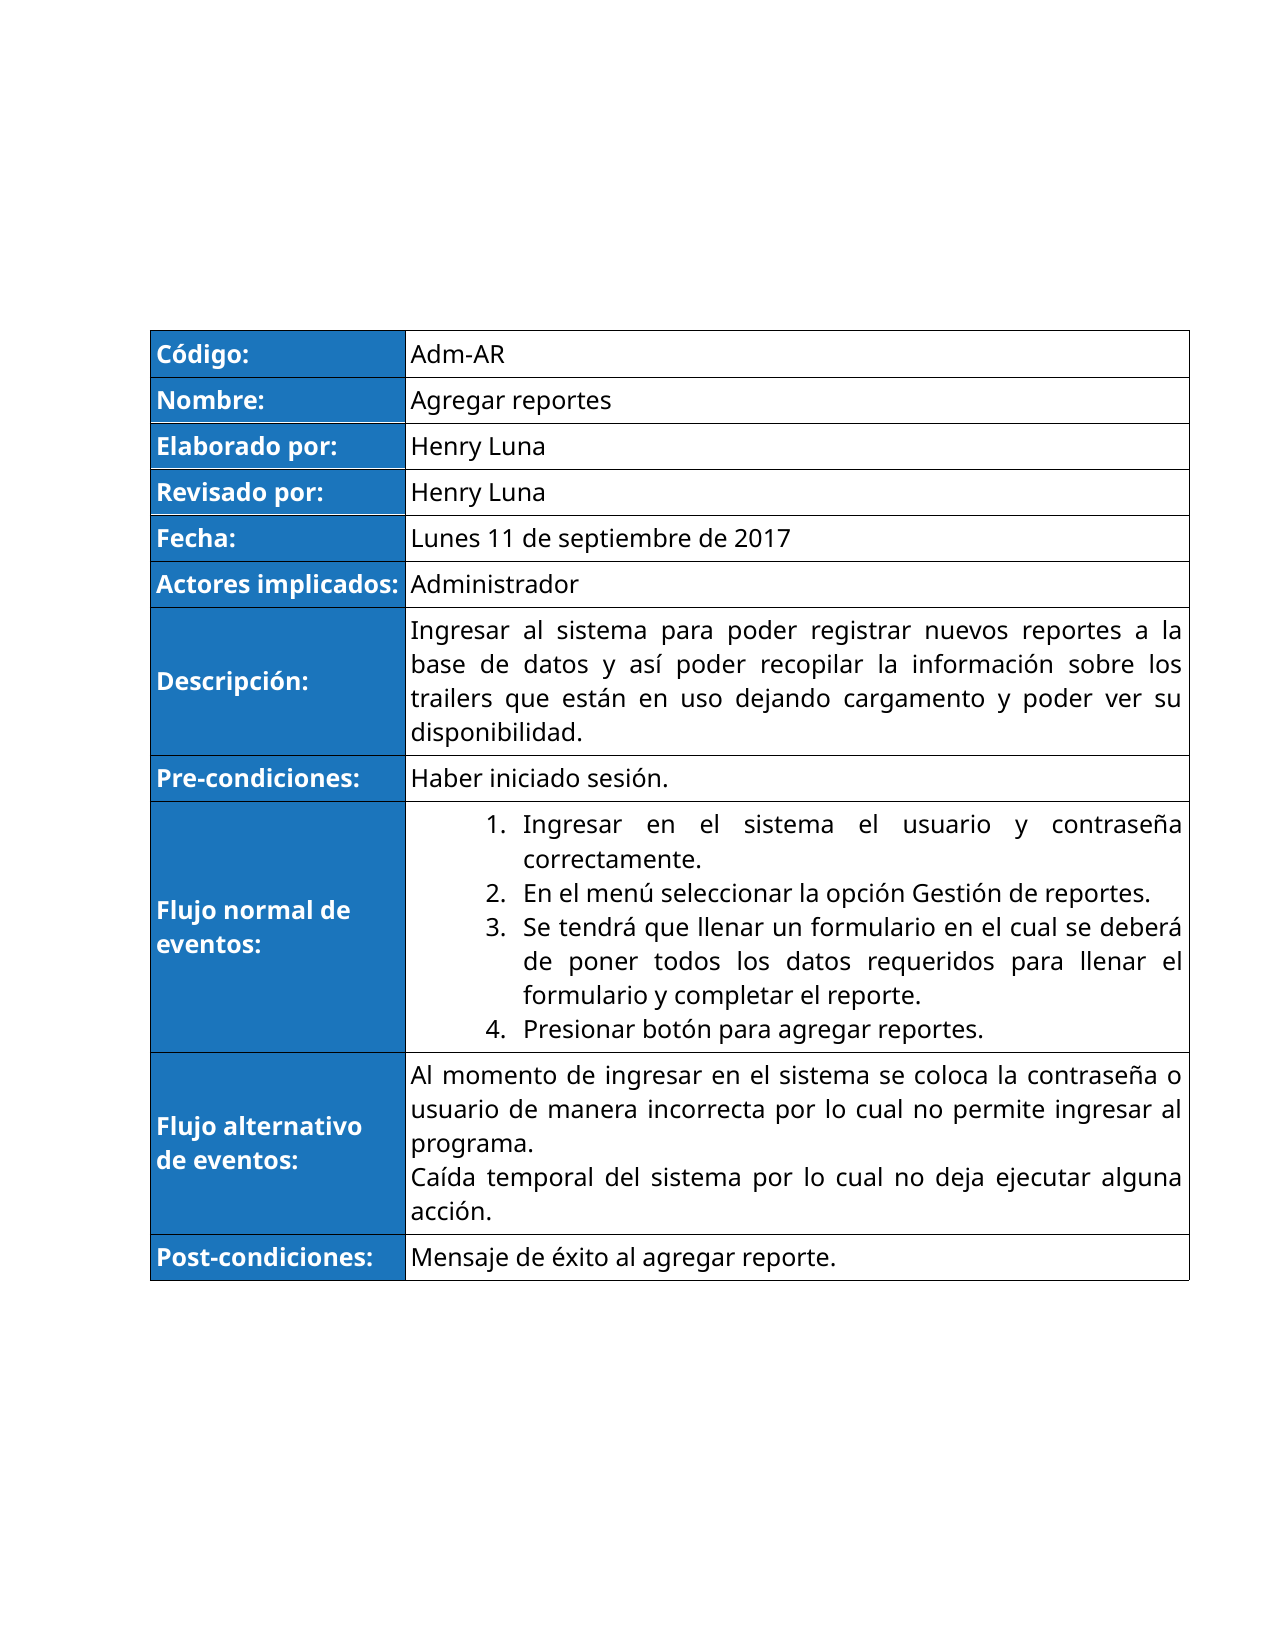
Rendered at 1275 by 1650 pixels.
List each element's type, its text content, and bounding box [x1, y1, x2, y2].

table_cell Flujo normal de eventos: [151, 802, 405, 1051]
table_cell Henry Luna [406, 424, 1189, 468]
table_cell Agregar reportes [406, 378, 1189, 422]
table_cell Descripción: [151, 608, 405, 755]
table_cell Revisado por: [151, 470, 405, 514]
table_cell Post-condiciones: [151, 1235, 405, 1280]
table_cell Ingresar en el sistema el usuario y contraseña correctamente. En el menú seleccionar la opción Gestión de reportes. Se tendrá que llenar un formulario en el cual se deberá de poner todos los datos requeridos para llenar el formulario y completar el reporte. Presionar botón para agregar reportes. [406, 802, 1189, 1051]
table_cell Lunes 11 de septiembre de 2017 [406, 516, 1189, 561]
table_cell Nombre: [151, 378, 405, 422]
table_cell Administrador [406, 562, 1189, 607]
table_cell Ingresar al sistema para poder registrar nuevos reportes a la base de datos y así poder recopilar la información sobre los trailers que están en uso dejando cargamento y poder ver su disponibilidad. [406, 608, 1189, 755]
table_cell Fecha: [151, 516, 405, 561]
table_cell Pre-condiciones: [151, 756, 405, 801]
table_cell Flujo alternativo de eventos: [151, 1053, 405, 1234]
table_cell Henry Luna [406, 470, 1189, 514]
table_cell Al momento de ingresar en el sistema se coloca la contraseña o usuario de manera incorrecta por lo cual no permite ingresar al programa. Caída temporal del sistema por lo cual no deja ejecutar alguna acción. [406, 1053, 1189, 1234]
table_header Código: [151, 331, 405, 376]
table_cell Elaborado por: [151, 424, 405, 468]
table_cell Haber iniciado sesión. [406, 756, 1189, 801]
table_header Adm-AR [406, 331, 1189, 376]
table_cell Actores implicados: [151, 562, 405, 607]
table_cell Mensaje de éxito al agregar reporte. [406, 1235, 1189, 1280]
